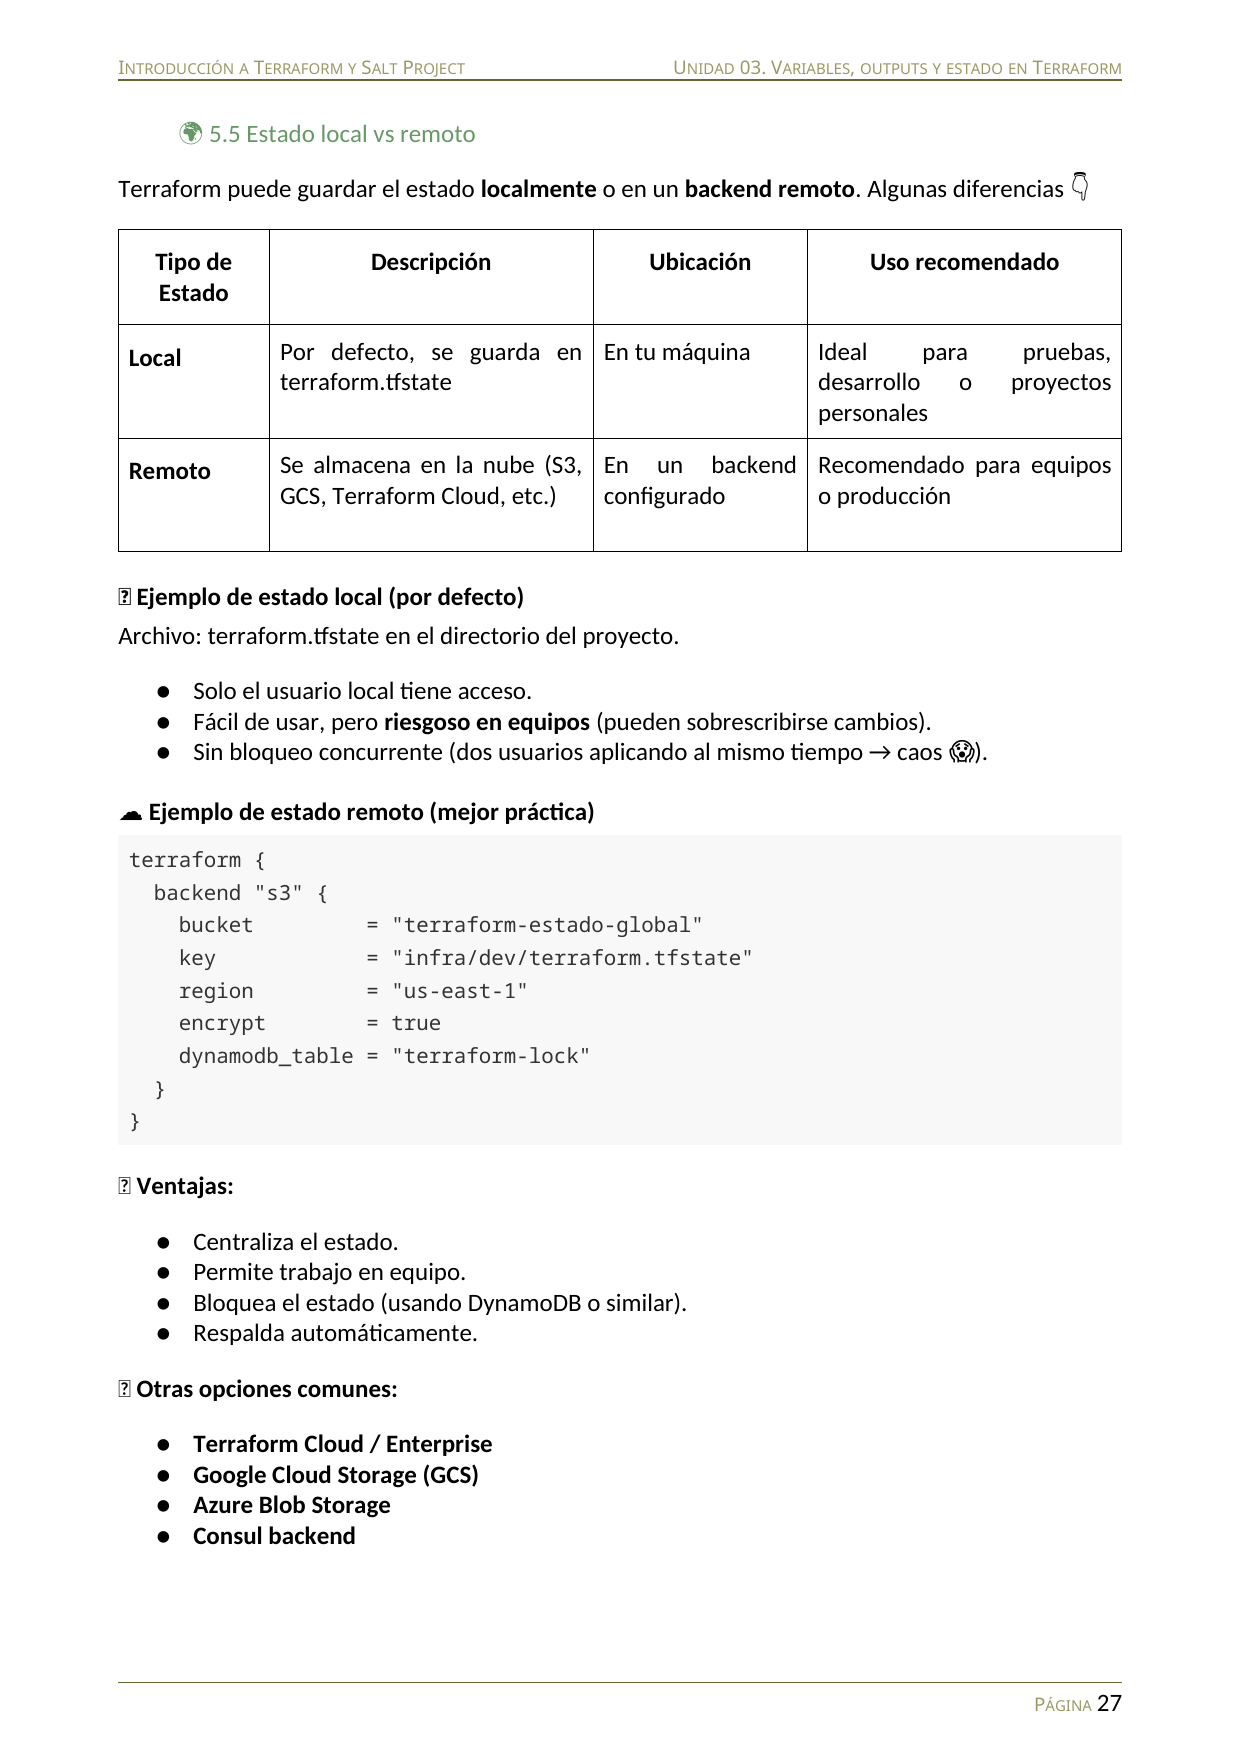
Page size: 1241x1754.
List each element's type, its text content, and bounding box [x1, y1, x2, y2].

table_cell Por defecto, se guarda en terraform.tfstate [270, 325, 593, 438]
table_cell En un backend configurado [594, 439, 807, 551]
list Sin bloqueo concurrente (dos usuarios aplicando al mismo tiempo → caos 😱). [156, 736, 1122, 767]
table_cell Remoto [119, 439, 269, 551]
list Terraform Cloud / Enterprise [156, 1428, 1122, 1459]
text 📘 Otras opciones comunes: [118, 1373, 1122, 1403]
table_cell Recomendado para equipos o producción [808, 439, 1121, 551]
text Archivo: terraform.tfstate en el directorio del proyecto. [118, 620, 1122, 650]
table_header Uso recomendado [808, 230, 1121, 324]
list Fácil de usar, pero riesgoso en equipos (pueden sobrescribirse cambios). [156, 706, 1122, 736]
text ☁️ Ejemplo de estado remoto (mejor práctica) [118, 796, 1122, 827]
list Google Cloud Storage (GCS) [156, 1459, 1122, 1489]
list Azure Blob Storage [156, 1489, 1122, 1520]
table_cell Se almacena en la nube (S3, GCS, Terraform Cloud, etc.) [270, 439, 593, 551]
list Bloquea el estado (usando DynamoDB o similar). [156, 1287, 1122, 1317]
text Terraform puede guardar el estado localmente o en un backend remoto. Algunas diferencias 👇 [118, 173, 1122, 204]
table_cell Local [119, 325, 269, 438]
table_header Tipo de Estado [119, 230, 269, 324]
list Centraliza el estado. [156, 1226, 1122, 1256]
list Permite trabajo en equipo. [156, 1256, 1122, 1287]
subtitle 🌍 5.5 Estado local vs remoto [178, 118, 1122, 148]
table_cell Ideal para pruebas, desarrollo o proyectos personales [808, 325, 1121, 438]
table_header terraform { backend "s3" { bucket = "terraform-estado-global" key = "infra/dev/terraform.tfstate" region = "us-east-1" encrypt = true dynamodb_table = "terraform-lock" } } [118, 835, 1122, 1145]
list Solo el usuario local tiene acceso. [156, 675, 1122, 706]
text 💾 Ejemplo de estado local (por defecto) [118, 581, 1122, 612]
list Respalda automáticamente. [156, 1317, 1122, 1348]
table_header Ubicación [594, 230, 807, 324]
table_cell En tu máquina [594, 325, 807, 438]
list Consul backend [156, 1520, 1122, 1550]
text ✅ Ventajas: [118, 1170, 1122, 1201]
table_header Descripción [270, 230, 593, 324]
